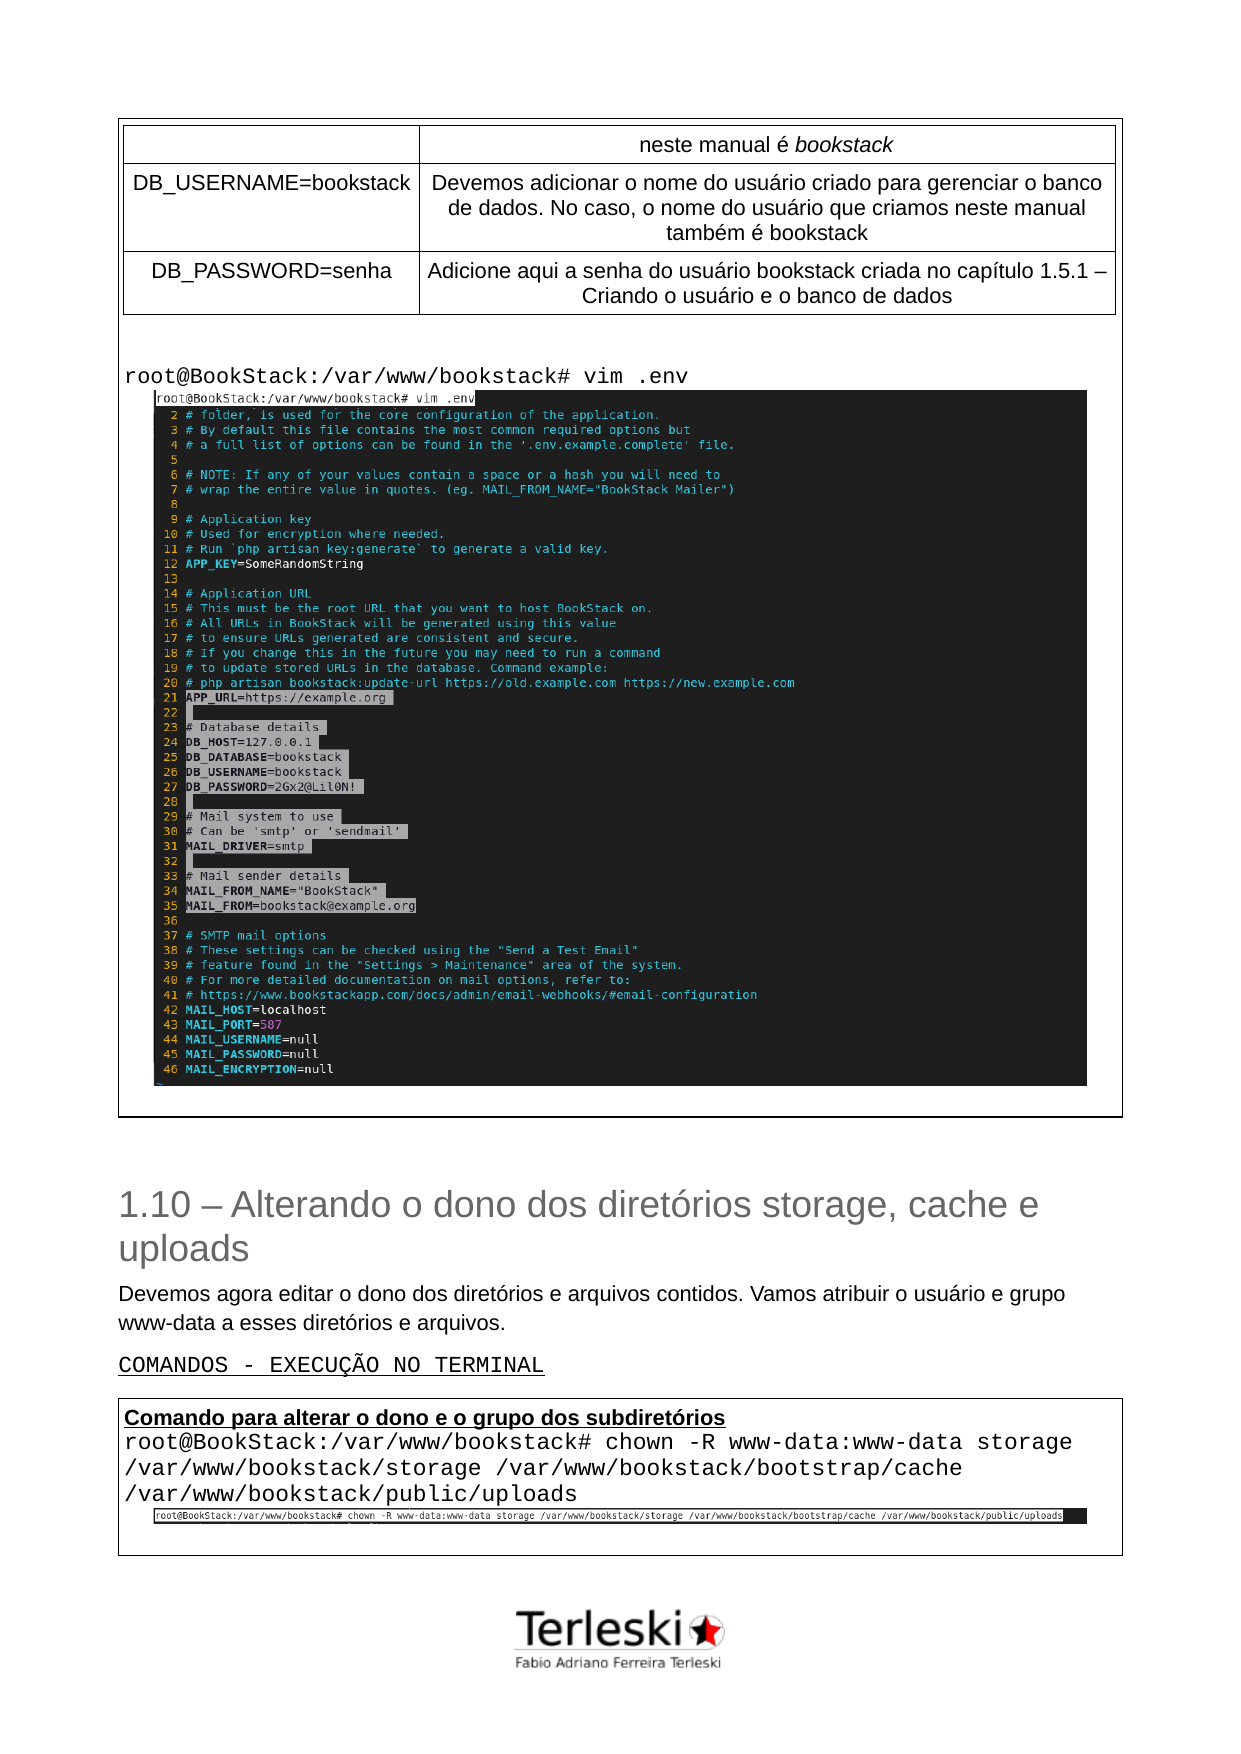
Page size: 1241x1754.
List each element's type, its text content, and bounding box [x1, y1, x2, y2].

text COMANDOS - EXECUÇÃO NO TERMINAL [118, 1354, 1122, 1380]
picture [153, 1508, 1087, 1524]
table_cell DB_PASSWORD=senha [124, 252, 419, 314]
table_cell [124, 126, 419, 163]
table_cell DB_USERNAME=bookstack [124, 164, 419, 251]
text Devemos agora editar o dono dos diretórios e arquivos contidos. Vamos atribuir o usuário e grupo www-data a esses diretórios e arquivos. [118, 1281, 1122, 1336]
table_cell Devemos adicionar o nome do usuário criado para gerenciar o banco de dados. No caso, o nome do usuário que criamos neste manual também é bookstack [420, 164, 1115, 251]
picture [513, 1607, 727, 1673]
table_cell neste manual é bookstack [420, 126, 1115, 163]
table_header root@BookStack:/var/www/bookstack# vim .env [119, 119, 1122, 1116]
subtitle 1.10 – Alterando o dono dos diretórios storage, cache e uploads [118, 1183, 1122, 1269]
picture [153, 390, 1087, 1086]
table_header Comando para alterar o dono e o grupo dos subdiretórios root@BookStack:/var/www/bookstack# chown -R www-data:www-data storage /var/www/bookstack/storage /var/www/bookstack/bootstrap/cache /var/www/bookstack/public/uploads [119, 1399, 1122, 1555]
table_cell Adicione aqui a senha do usuário bookstack criada no capítulo 1.5.1 – Criando o usuário e o banco de dados [420, 252, 1115, 314]
